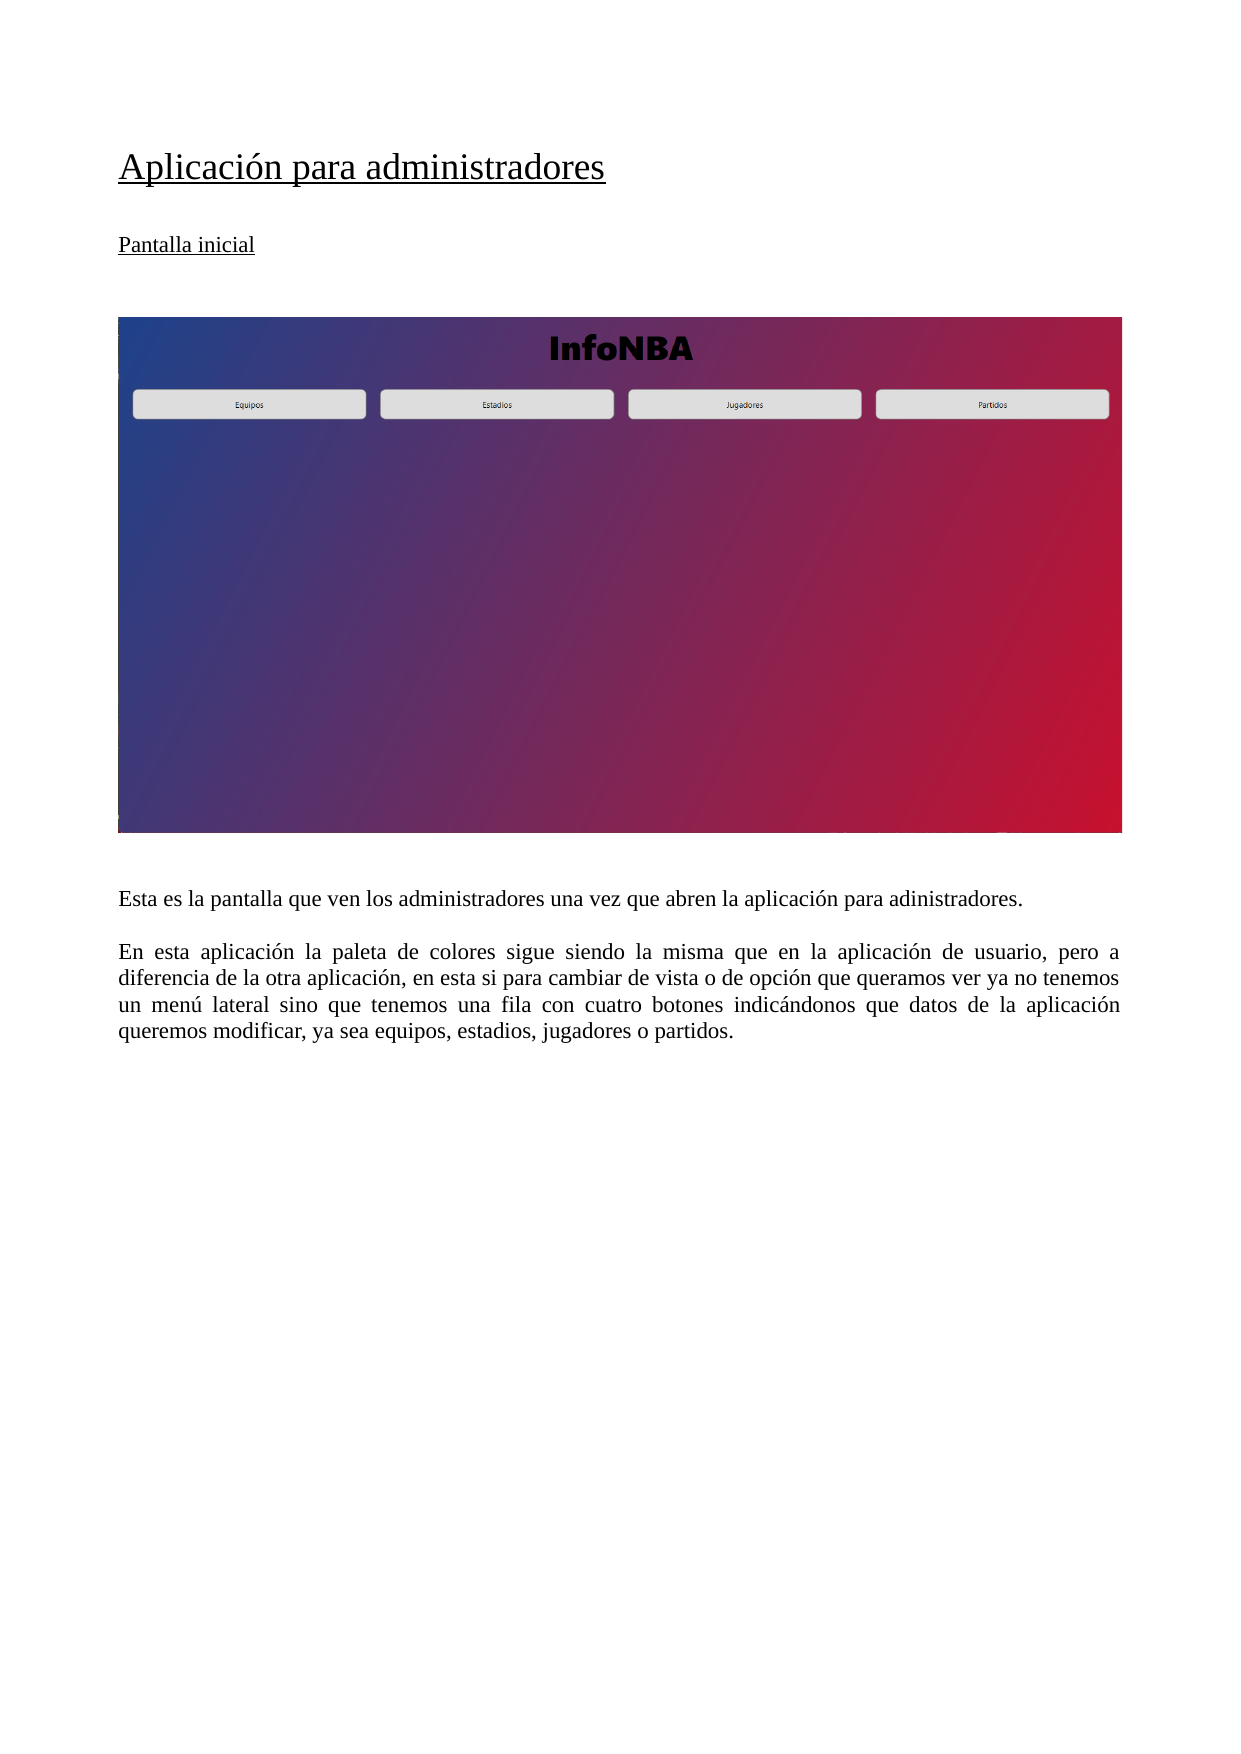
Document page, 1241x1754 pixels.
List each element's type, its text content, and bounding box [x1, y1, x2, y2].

text Aplicación para administradores [118, 144, 1122, 188]
text Esta es la pantalla que ven los administradores una vez que abren la aplicación para adinistradores. [118, 885, 1122, 912]
picture [118, 317, 1123, 833]
text En esta aplicación la paleta de colores sigue siendo la misma que en la aplicación de usuario, pero a diferencia de la otra aplicación, en esta si para cambiar de vista o de opción que queramos ver ya no tenemos un menú lateral sino que tenemos una fila con cuatro botones indicándonos que datos de la aplicación queremos modificar, ya sea equipos, estadios, jugadores o partidos. [118, 938, 1122, 1043]
text Pantalla inicial [118, 231, 1122, 257]
